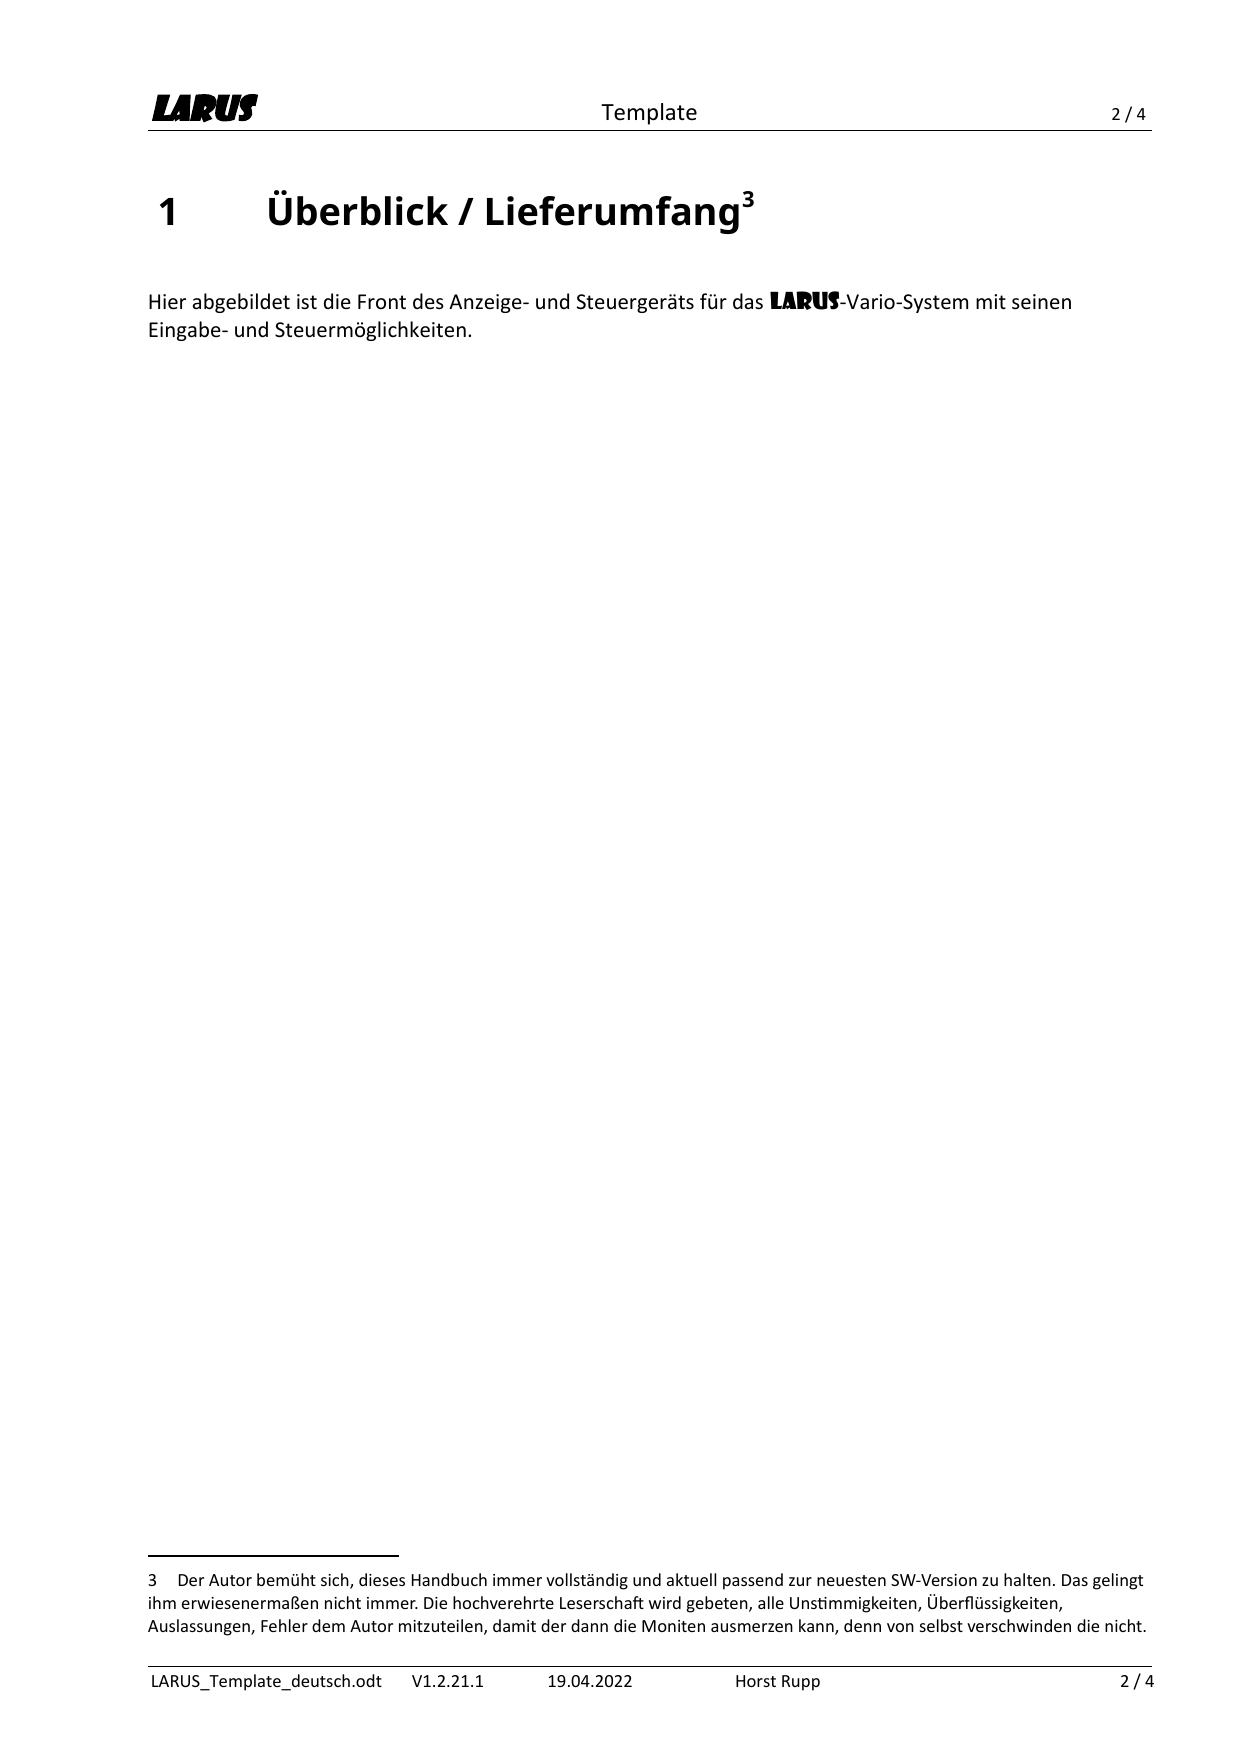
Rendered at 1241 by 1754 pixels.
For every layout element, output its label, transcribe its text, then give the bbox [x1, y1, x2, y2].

text Hier abgebildet ist die Front des Anzeige- und Steuergeräts für das LARUS-Vario-System mit seinen Eingabe- und Steuermöglichkeiten. [148, 285, 1152, 343]
subtitle Überblick / Lieferumfang [148, 184, 1128, 236]
text Der Autor bemüht sich, dieses Handbuch immer vollständig und aktuell passend zur neuesten SW-Version zu halten. Das gelingt ihm erwiesenermaßen nicht immer. Die hochverehrte Leserschaft wird gebeten, alle Unstimmigkeiten, Überflüssigkeiten, Auslassungen, Fehler dem Autor mitzuteilen, damit der dann die Moniten ausmerzen kann, denn von selbst verschwinden die nicht. [148, 1568, 1152, 1660]
